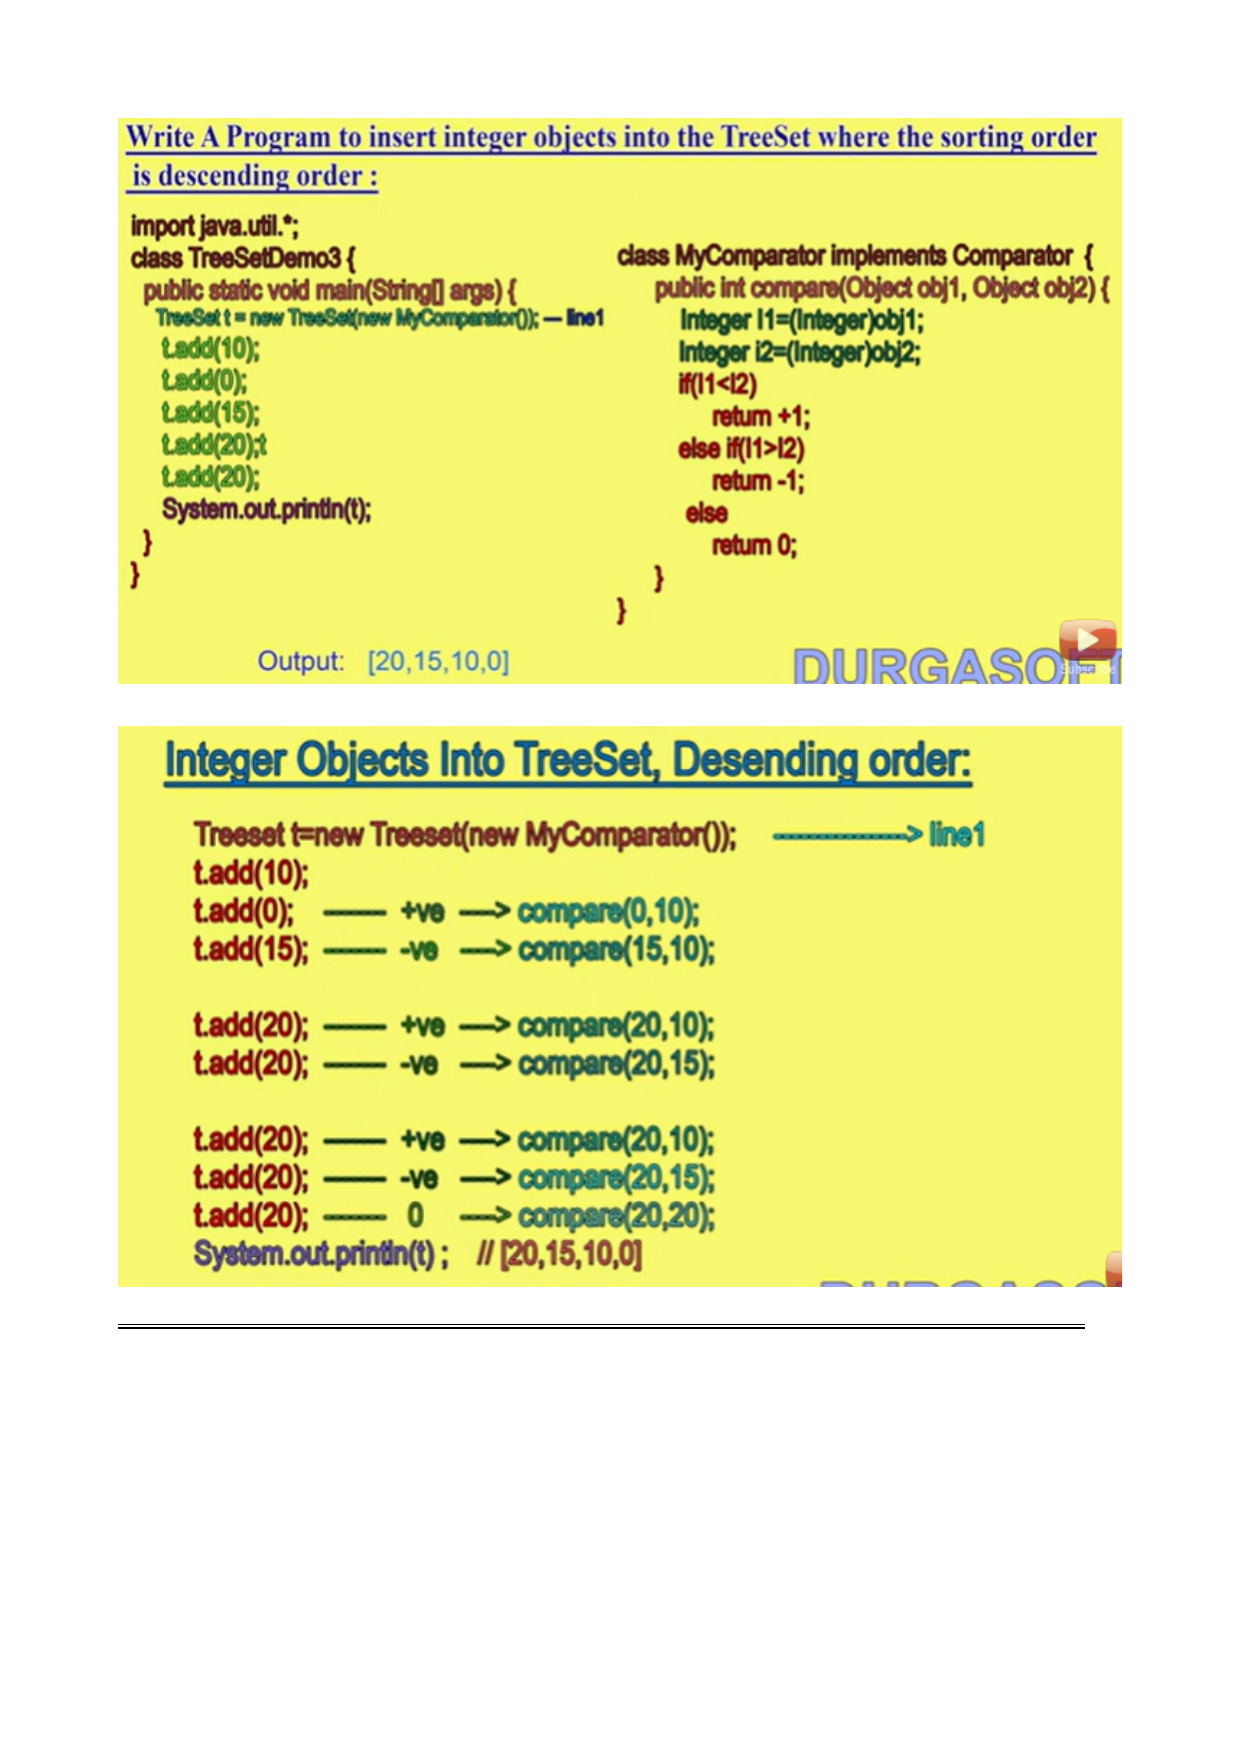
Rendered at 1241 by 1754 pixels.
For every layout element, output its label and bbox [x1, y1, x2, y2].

picture [118, 726, 1123, 1287]
picture [118, 118, 1123, 684]
